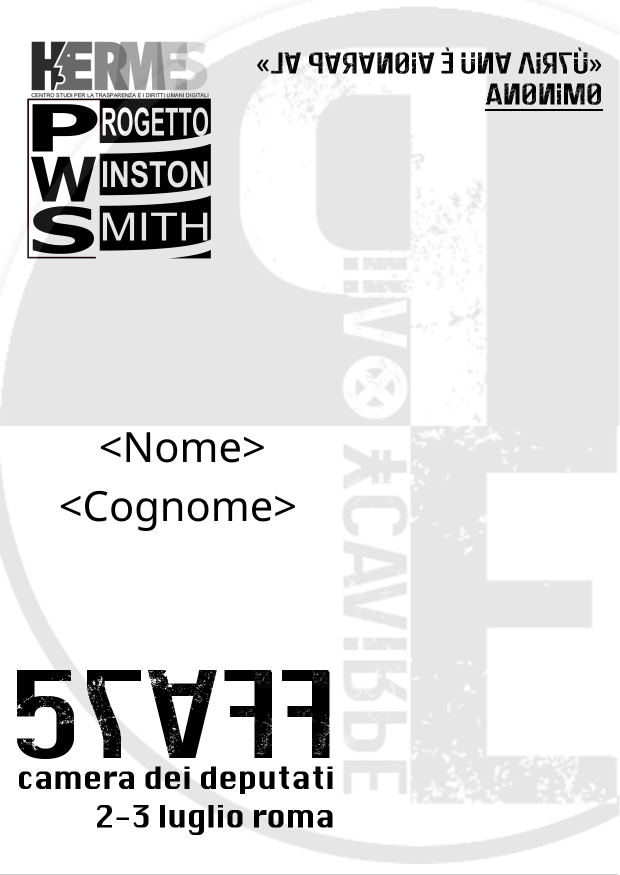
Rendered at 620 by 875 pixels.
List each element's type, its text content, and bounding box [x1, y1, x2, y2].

text <Cognome> [0, 477, 355, 534]
picture [0, 0, 620, 875]
text <Nome> [0, 409, 351, 477]
